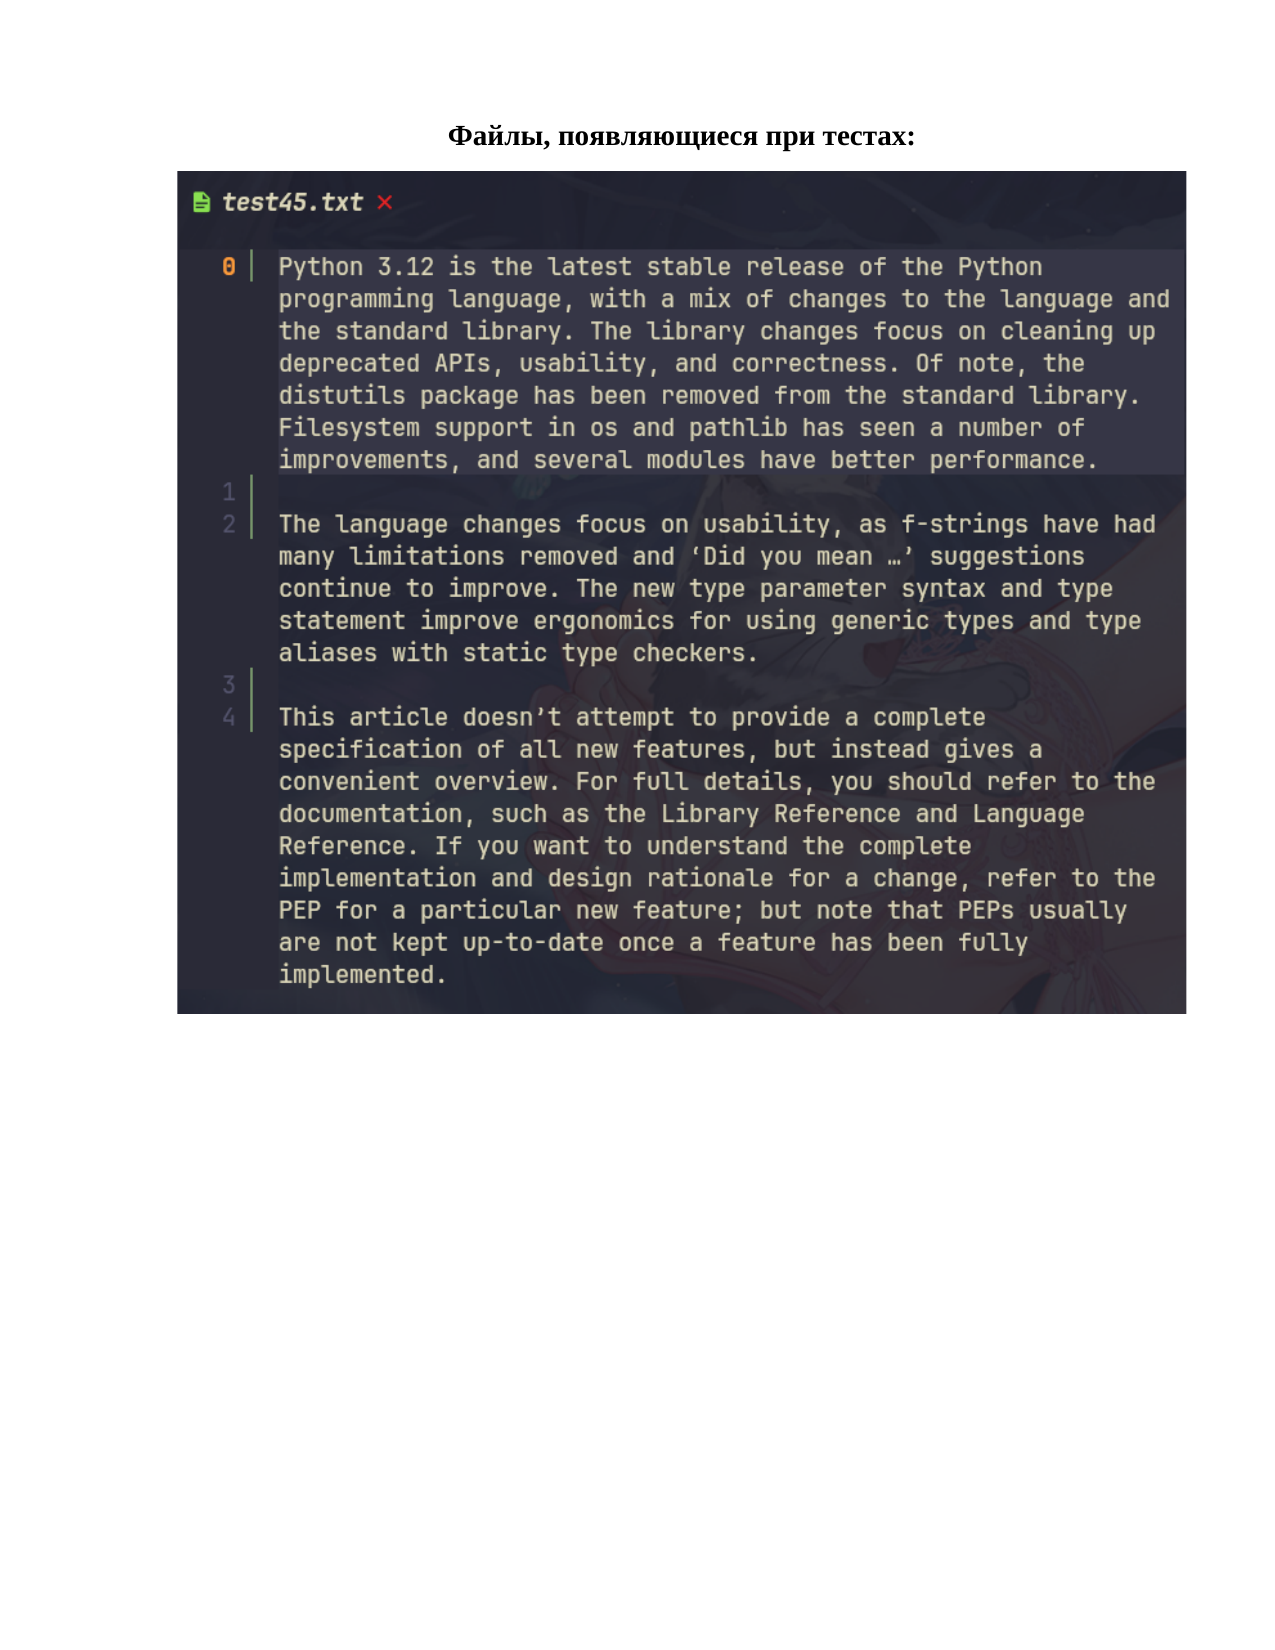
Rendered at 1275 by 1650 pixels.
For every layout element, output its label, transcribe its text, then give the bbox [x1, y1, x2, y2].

text Файлы, появляющиеся при тестах: [177, 118, 1186, 152]
picture [177, 171, 1187, 1014]
